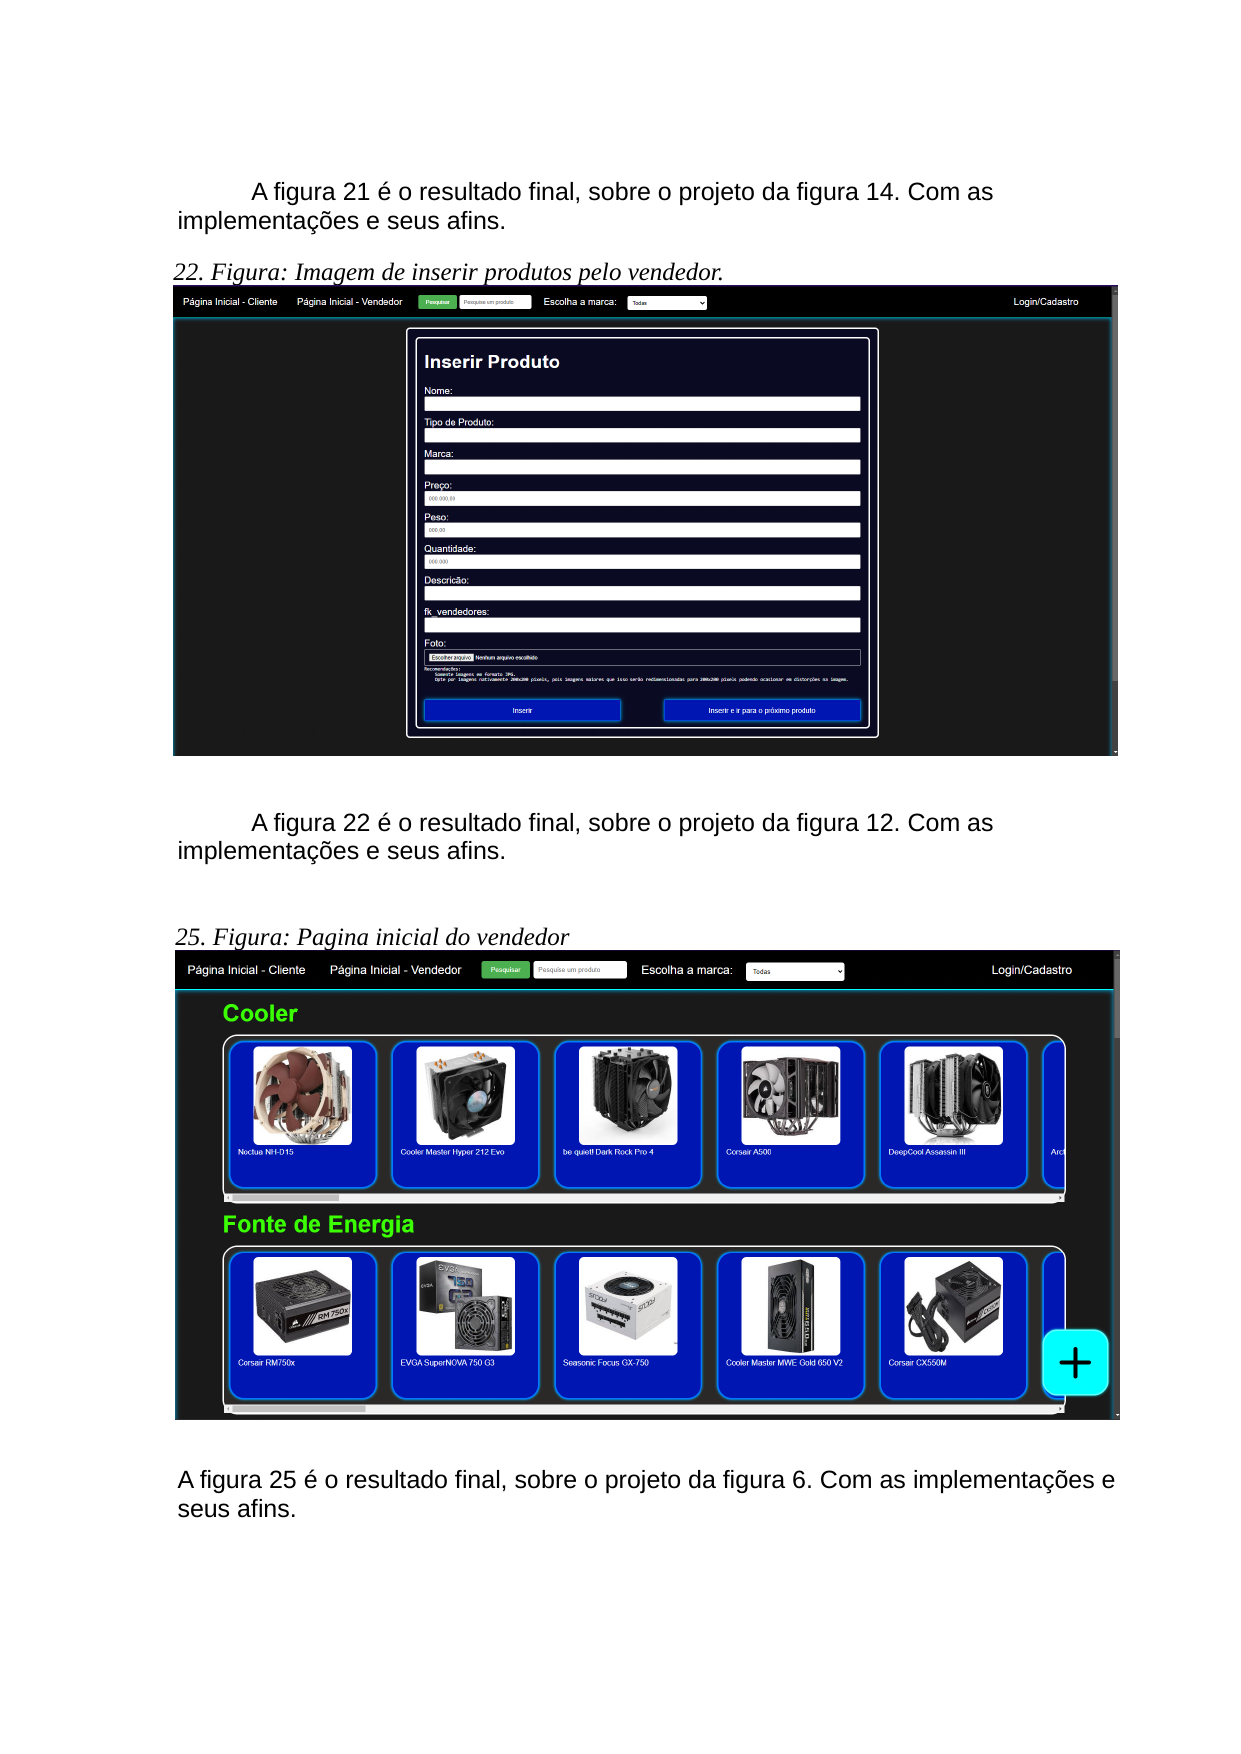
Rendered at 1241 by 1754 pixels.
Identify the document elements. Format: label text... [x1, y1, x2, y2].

text A figura 22 é o resultado final, sobre o projeto da figura 12. Com as implementações e seus afins. [177, 808, 1122, 865]
text 25. Figura: Pagina inicial do vendedor [175, 922, 1120, 950]
picture [175, 950, 1120, 1420]
text A figura 25 é o resultado final, sobre o projeto da figura 6. Com as implementações e seus afins. [177, 1465, 1122, 1522]
text A figura 21 é o resultado final, sobre o projeto da figura 14. Com as implementações e seus afins. [177, 177, 1122, 235]
text 22. Figura: Imagem de inserir produtos pelo vendedor. [173, 257, 1118, 285]
picture [173, 285, 1118, 756]
